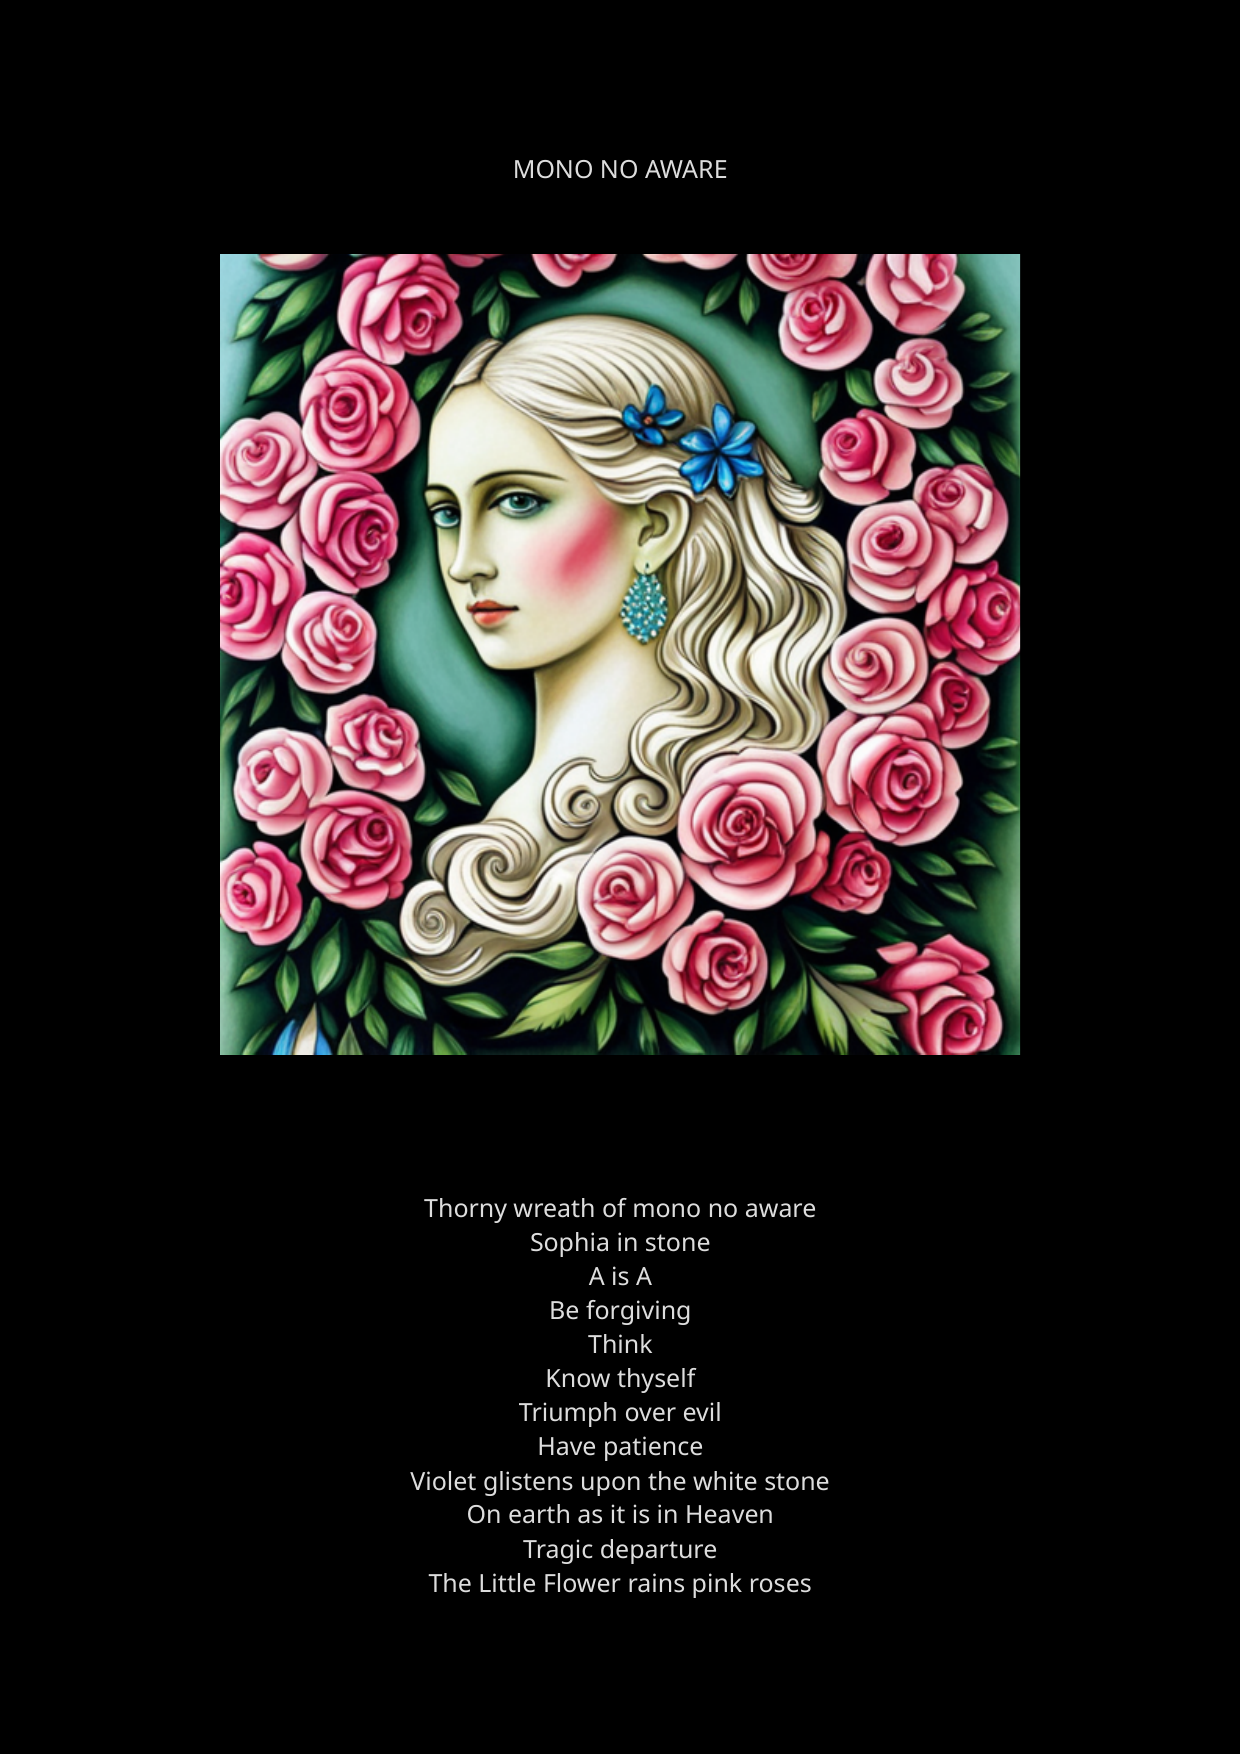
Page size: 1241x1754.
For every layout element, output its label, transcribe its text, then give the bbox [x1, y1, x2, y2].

text Tragic departure [118, 1531, 1122, 1565]
text Think [118, 1327, 1122, 1361]
text Know thyself [118, 1361, 1122, 1395]
text Violet glistens upon the white stone [118, 1463, 1122, 1497]
text The Little Flower rains pink roses [118, 1565, 1122, 1599]
text Triumph over evil [118, 1395, 1122, 1429]
text On earth as it is in Heaven [118, 1497, 1122, 1531]
text Have patience [118, 1429, 1122, 1463]
text MONO NO AWARE [118, 152, 1122, 186]
picture [220, 254, 1020, 1055]
text Sophia in stone [118, 1225, 1122, 1259]
text A is A [118, 1259, 1122, 1293]
text Thorny wreath of mono no aware [118, 1191, 1122, 1225]
text Be forgiving [118, 1293, 1122, 1327]
